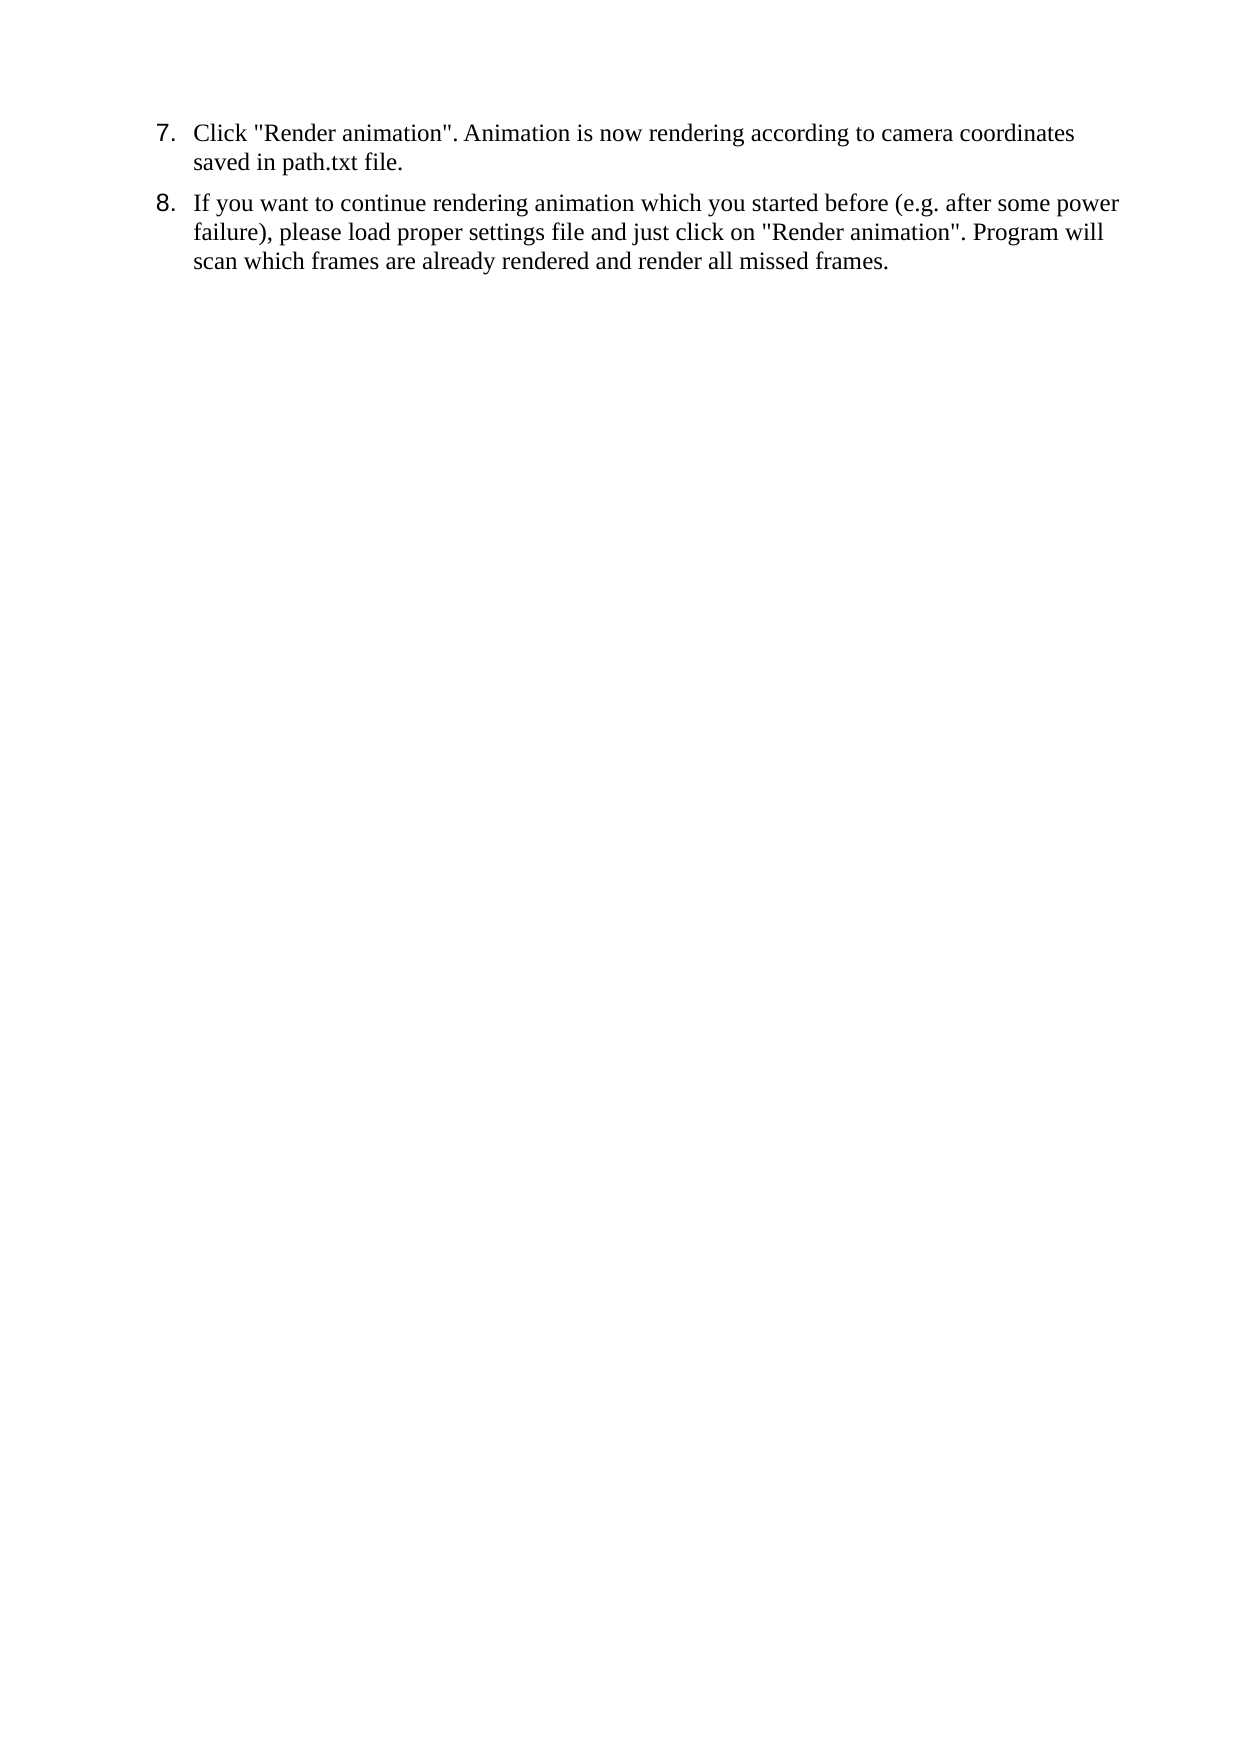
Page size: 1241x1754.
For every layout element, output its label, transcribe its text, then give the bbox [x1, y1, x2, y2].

list If you want to continue rendering animation which you started before (e.g. after some power failure), please load proper settings file and just click on "Render animation". Program will scan which frames are already rendered and render all missed frames. [156, 188, 1122, 274]
list Click "Render animation". Animation is now rendering according to camera coordinates saved in path.txt file. [156, 118, 1122, 176]
